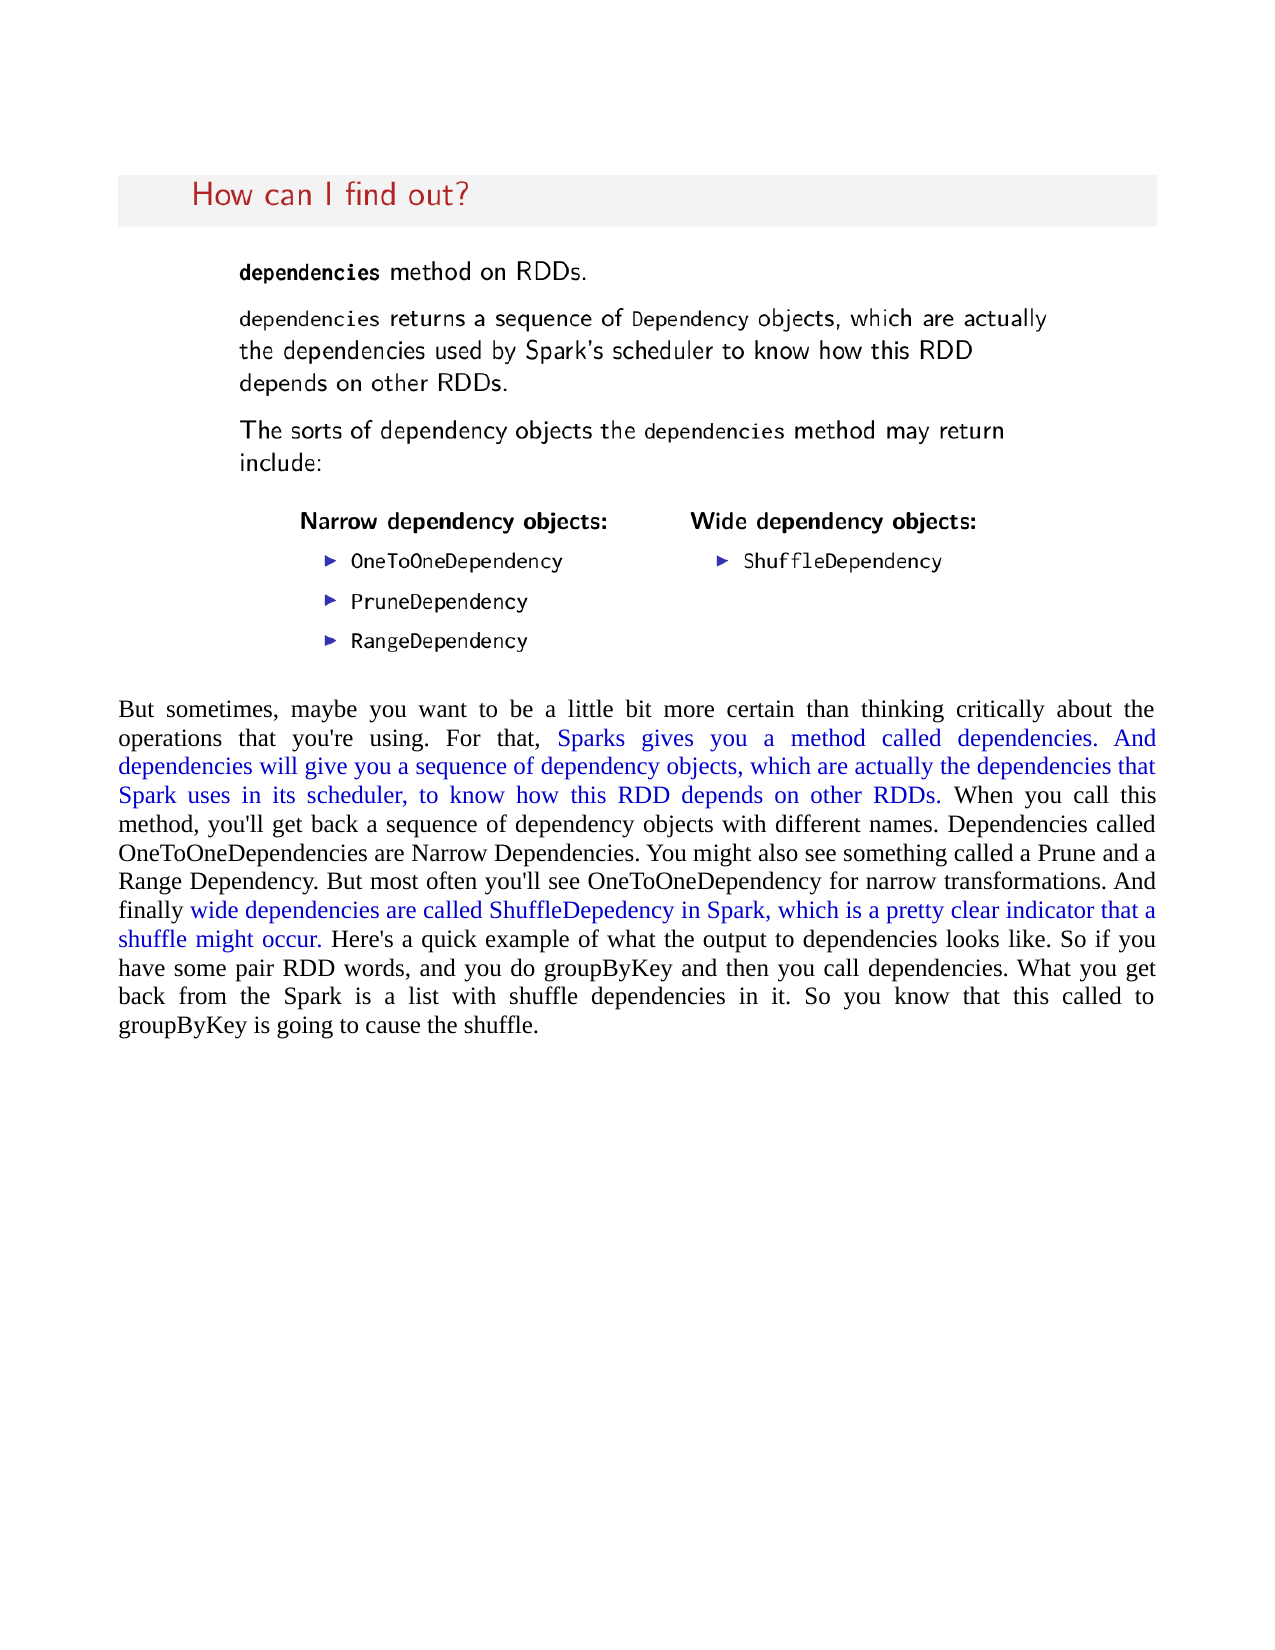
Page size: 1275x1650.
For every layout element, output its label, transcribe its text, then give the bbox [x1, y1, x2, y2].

picture [118, 175, 1157, 666]
text But sometimes, maybe you want to be a little bit more certain than thinking critically about the operations that you're using. For that, Sparks gives you a method called dependencies. And dependencies will give you a sequence of dependency objects, which are actually the dependencies that Spark uses in its scheduler, to know how this RDD depends on other RDDs. When you call this method, you'll get back a sequence of dependency objects with different names. Dependencies called OneToOneDependencies are Narrow Dependencies. You might also see something called a Prune and a Range Dependency. But most often you'll see OneToOneDependency for narrow transformations. And finally wide dependencies are called ShuffleDepedency in Spark, which is a pretty clear indicator that a shuffle might occur. Here's a quick example of what the output to dependencies looks like. So if you have some pair RDD words, and you do groupByKey and then you call dependencies. What you get back from the Spark is a list with shuffle dependencies in it. So you know that this called to groupByKey is going to cause the shuffle. [118, 694, 1157, 1039]
